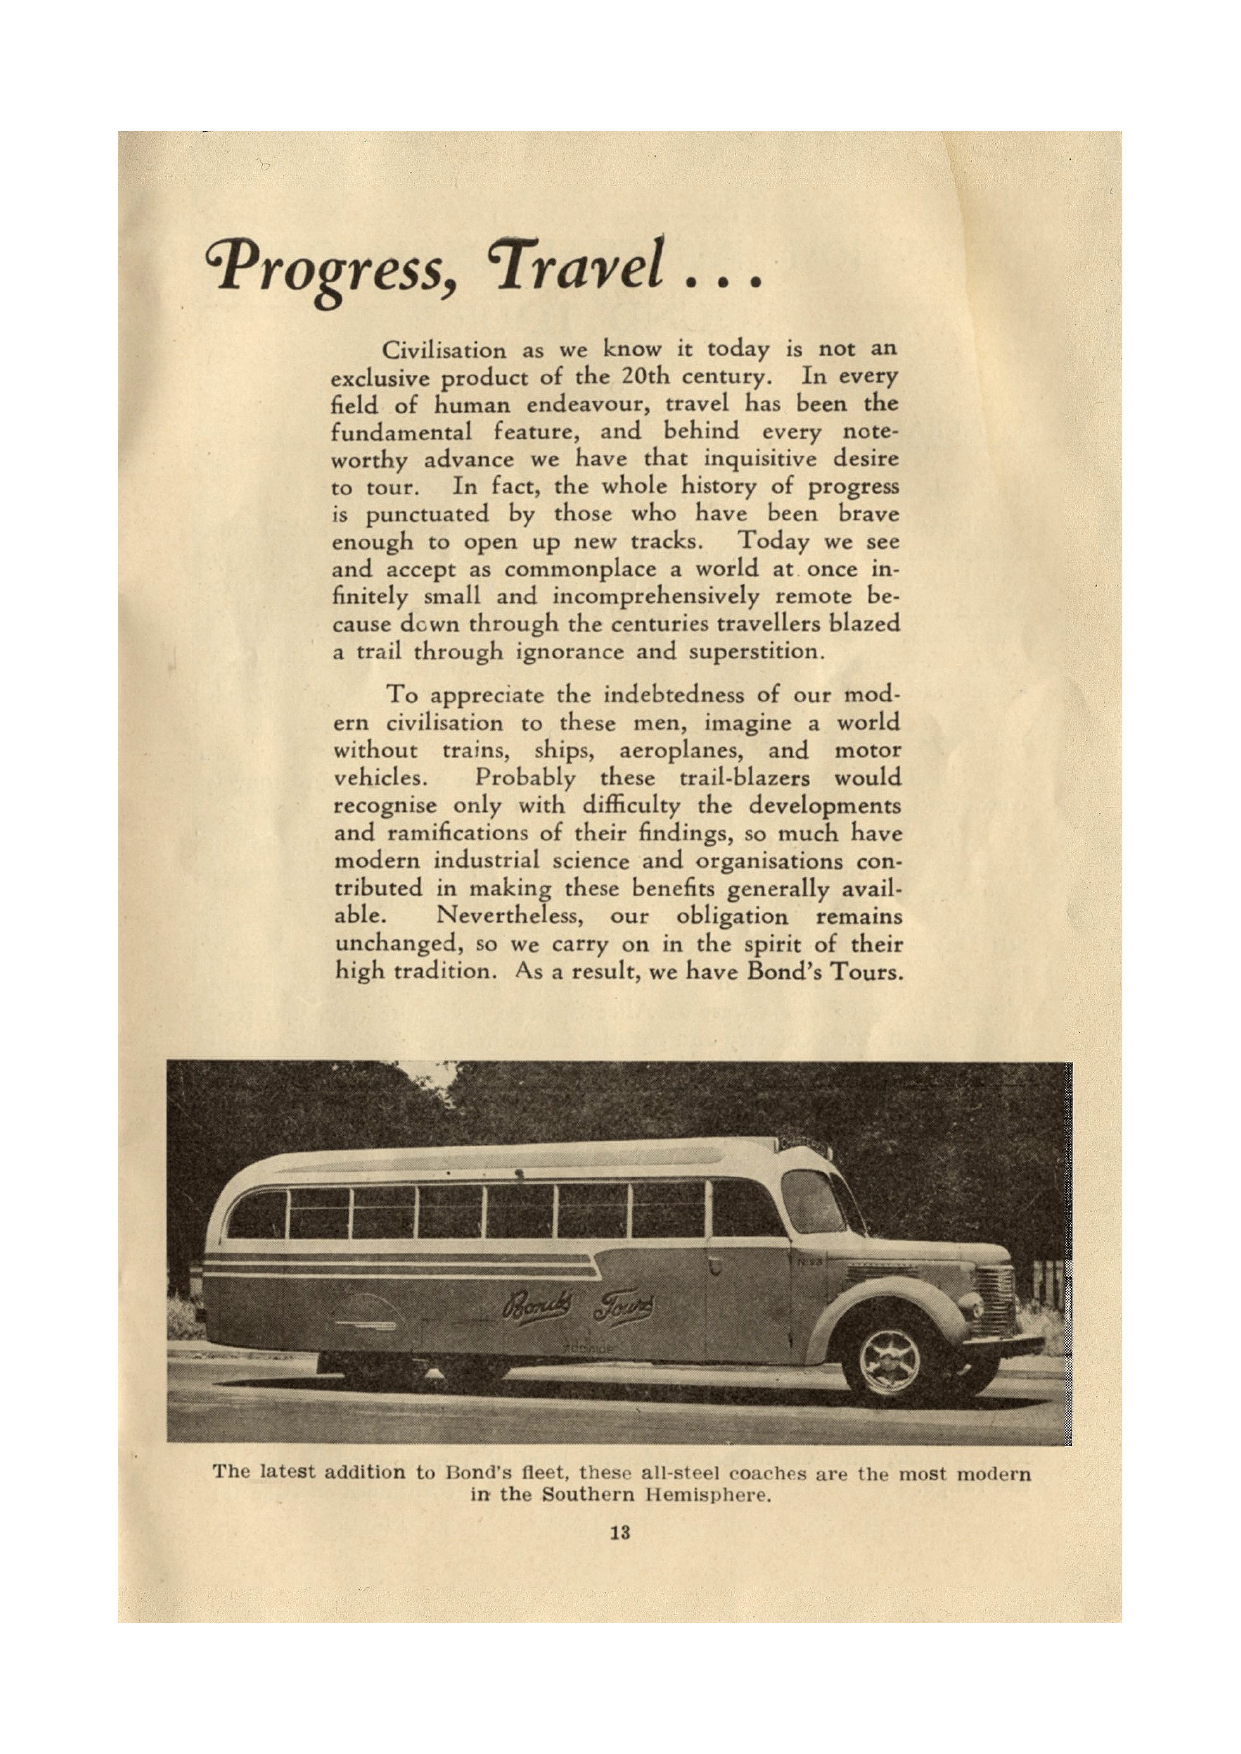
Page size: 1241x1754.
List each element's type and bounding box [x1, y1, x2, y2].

picture [118, 131, 1123, 1623]
